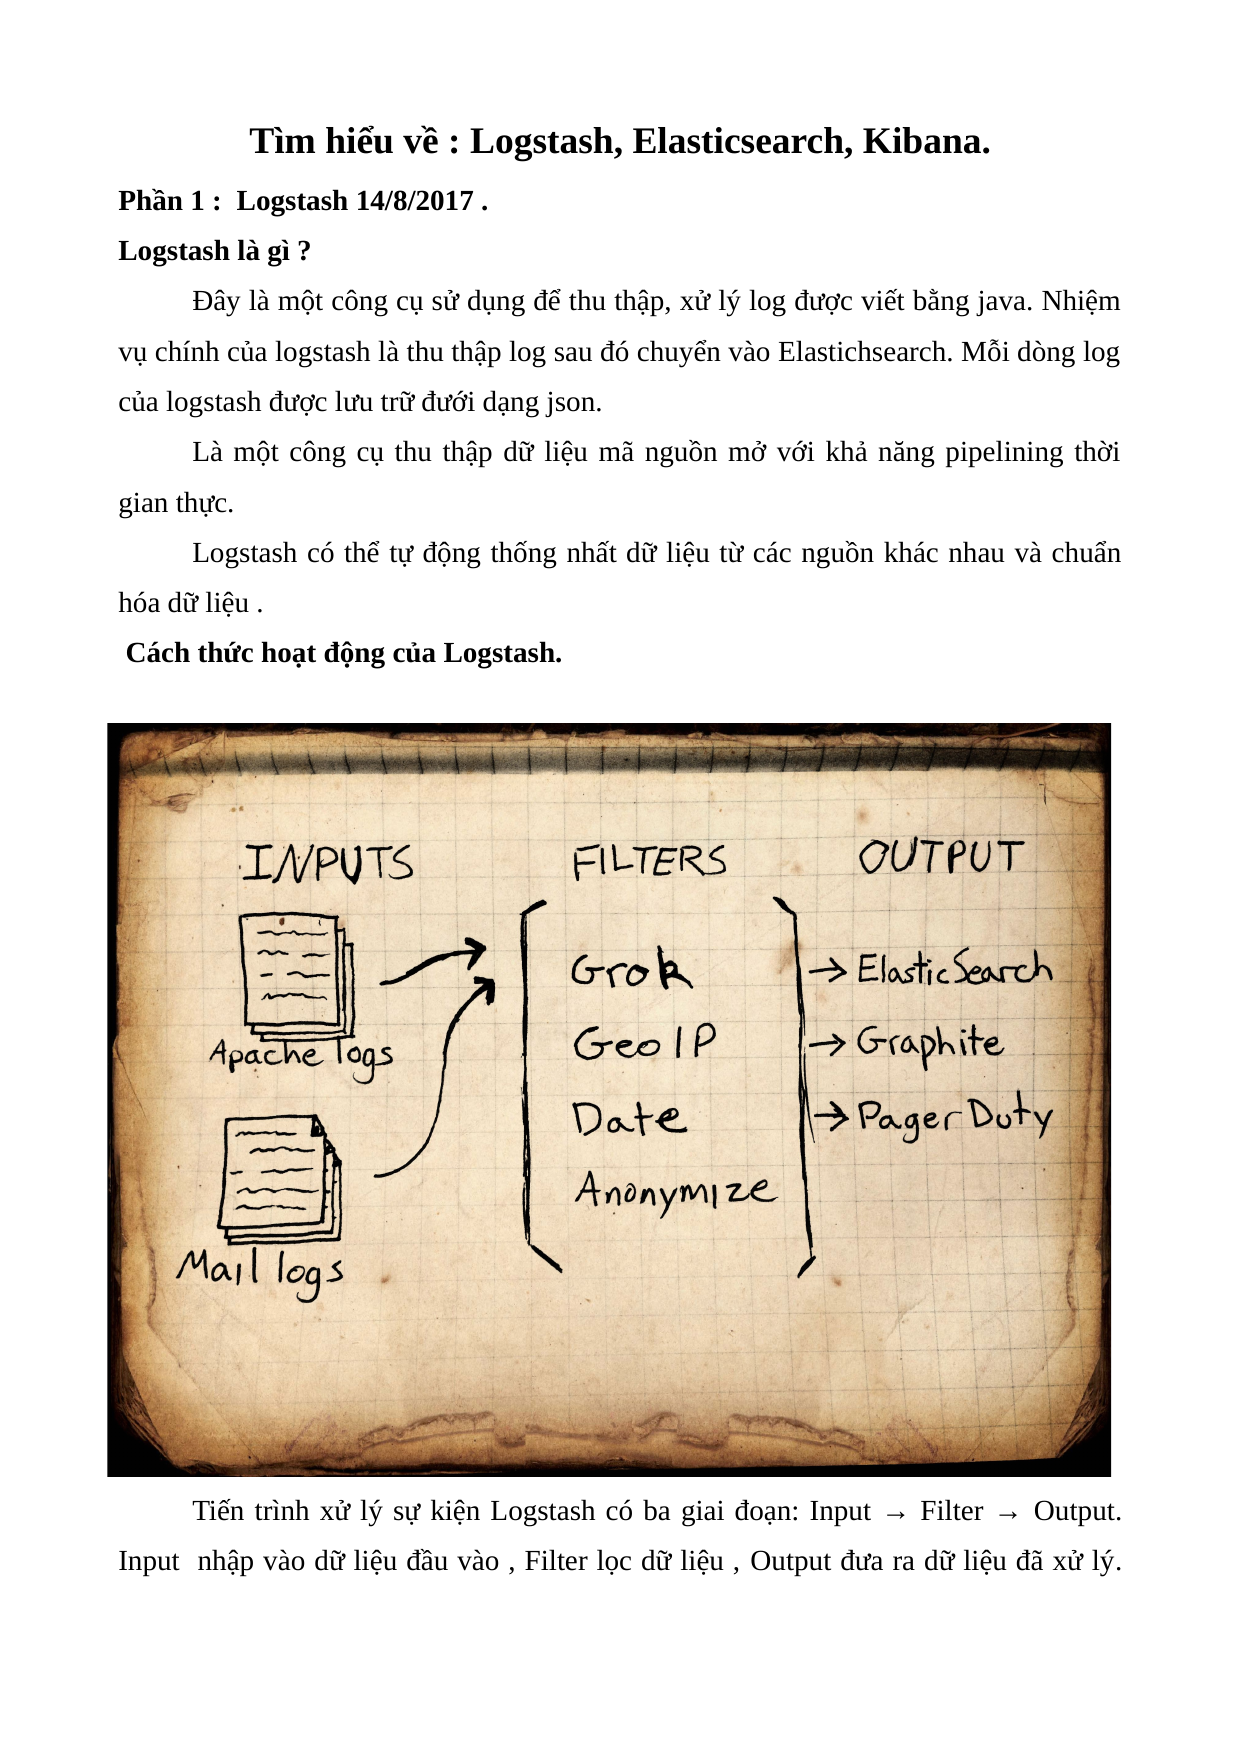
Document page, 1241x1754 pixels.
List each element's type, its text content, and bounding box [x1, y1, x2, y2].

text Phần 1 : Logstash 14/8/2017 . [118, 183, 1122, 216]
text Tiến trình xử lý sự kiện Logstash có ba giai đoạn: Input → Filter → Output. Input nhập vào dữ liệu đầu vào , Filter lọc dữ liệu , Output đưa ra dữ liệu đã xử lý. [118, 736, 1122, 1577]
picture [107, 723, 1112, 1477]
text Tìm hiểu về : Logstash, Elasticsearch, Kibana. [118, 118, 1122, 161]
text Logstash có thể tự động thống nhất dữ liệu từ các nguồn khác nhau và chuẩn hóa dữ liệu . [118, 535, 1122, 619]
text Đây là một công cụ sử dụng để thu thập, xử lý log được viết bằng java. Nhiệm vụ chính của logstash là thu thập log sau đó chuyển vào Elastichsearch. Mỗi dòng log của logstash được lưu trữ đưới dạng json. [118, 283, 1122, 418]
text Cách thức hoạt động của Logstash. [118, 636, 1122, 669]
text Là một công cụ thu thập dữ liệu mã nguồn mở với khả năng pipelining thời gian thực. [118, 434, 1122, 518]
text Logstash là gì ? [118, 233, 1122, 267]
